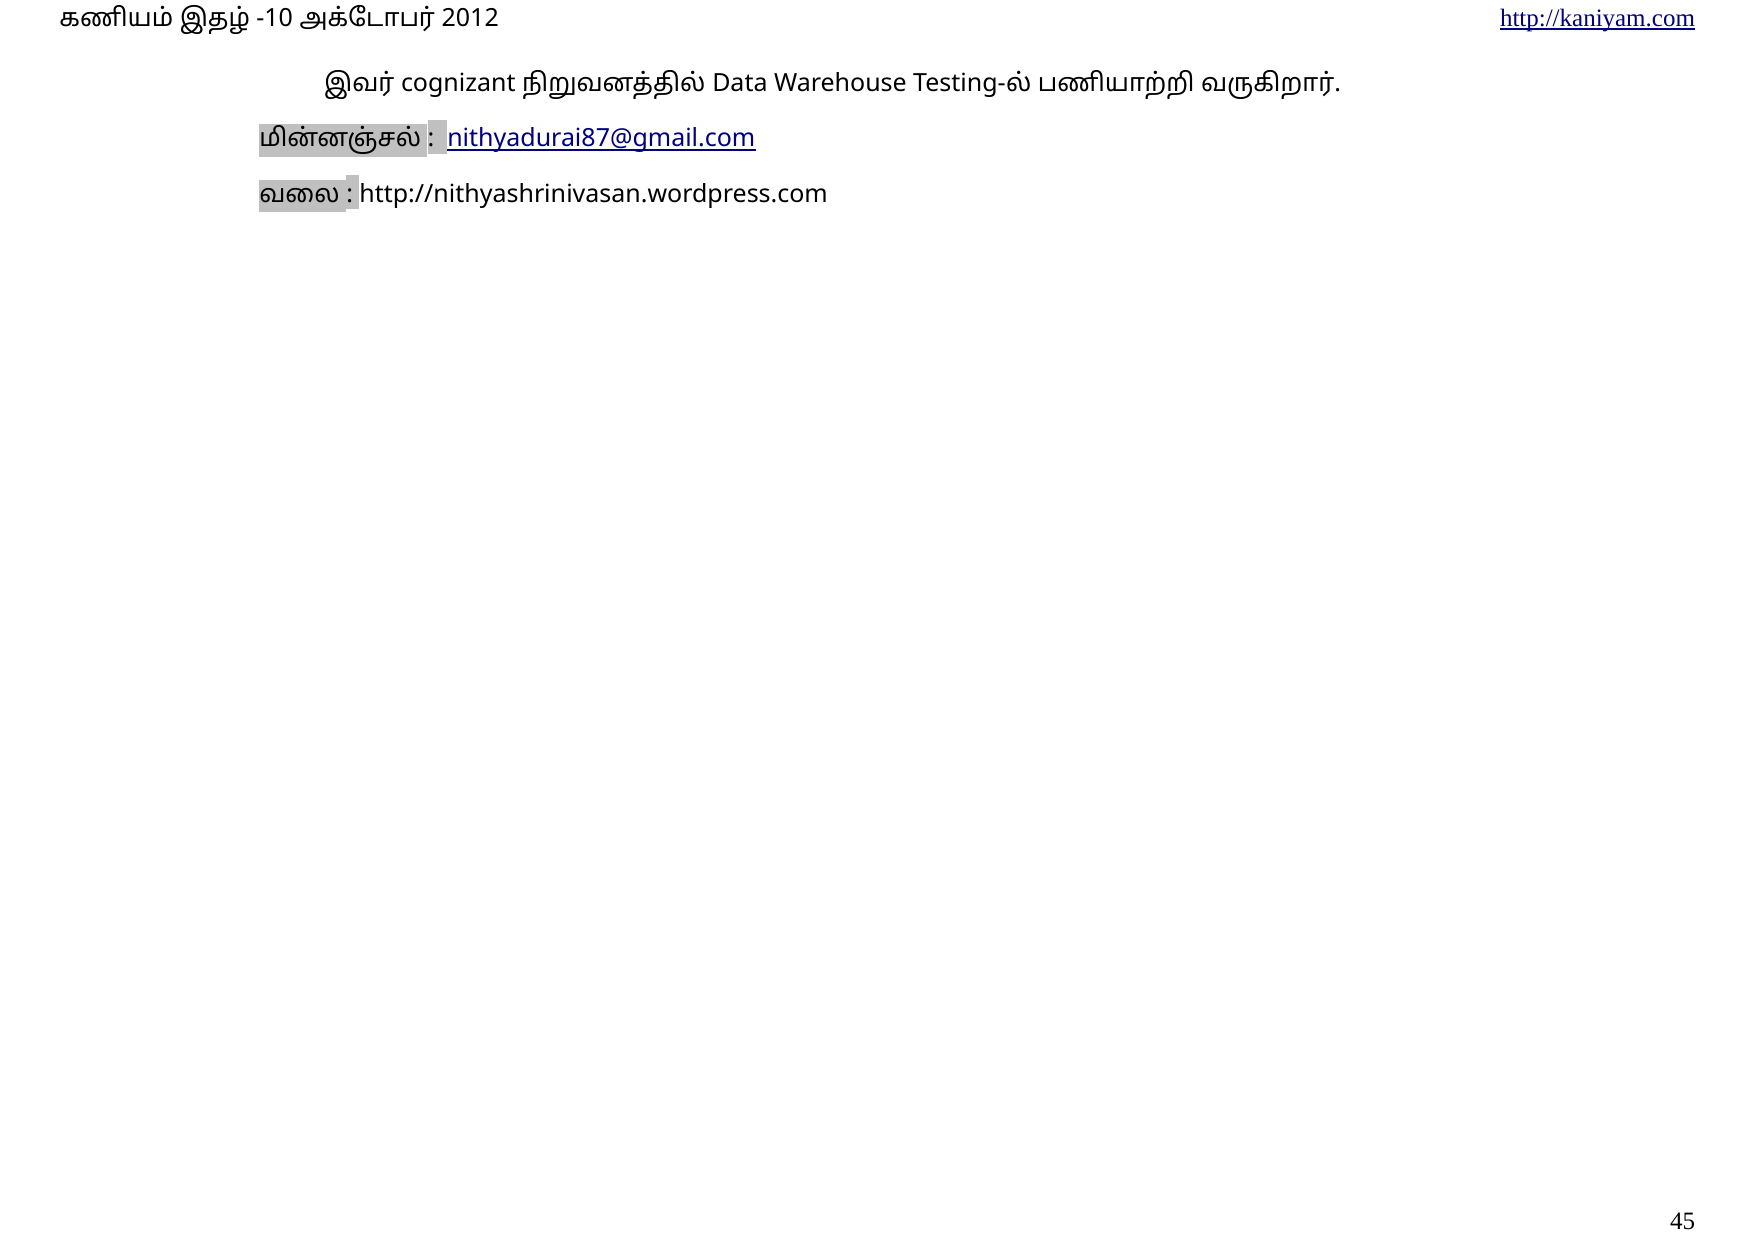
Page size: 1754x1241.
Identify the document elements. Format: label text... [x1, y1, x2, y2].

text இவர் cognizant நிறுவனத்தில் Data Warehouse Testing-ல் பணியாற்றி வருகிறார். [176, 64, 1695, 101]
text வலை : http://nithyashrinivasan.wordpress.com [176, 175, 1695, 212]
text மின்னஞ்சல் : nithyadurai87@gmail.com [176, 120, 1695, 157]
